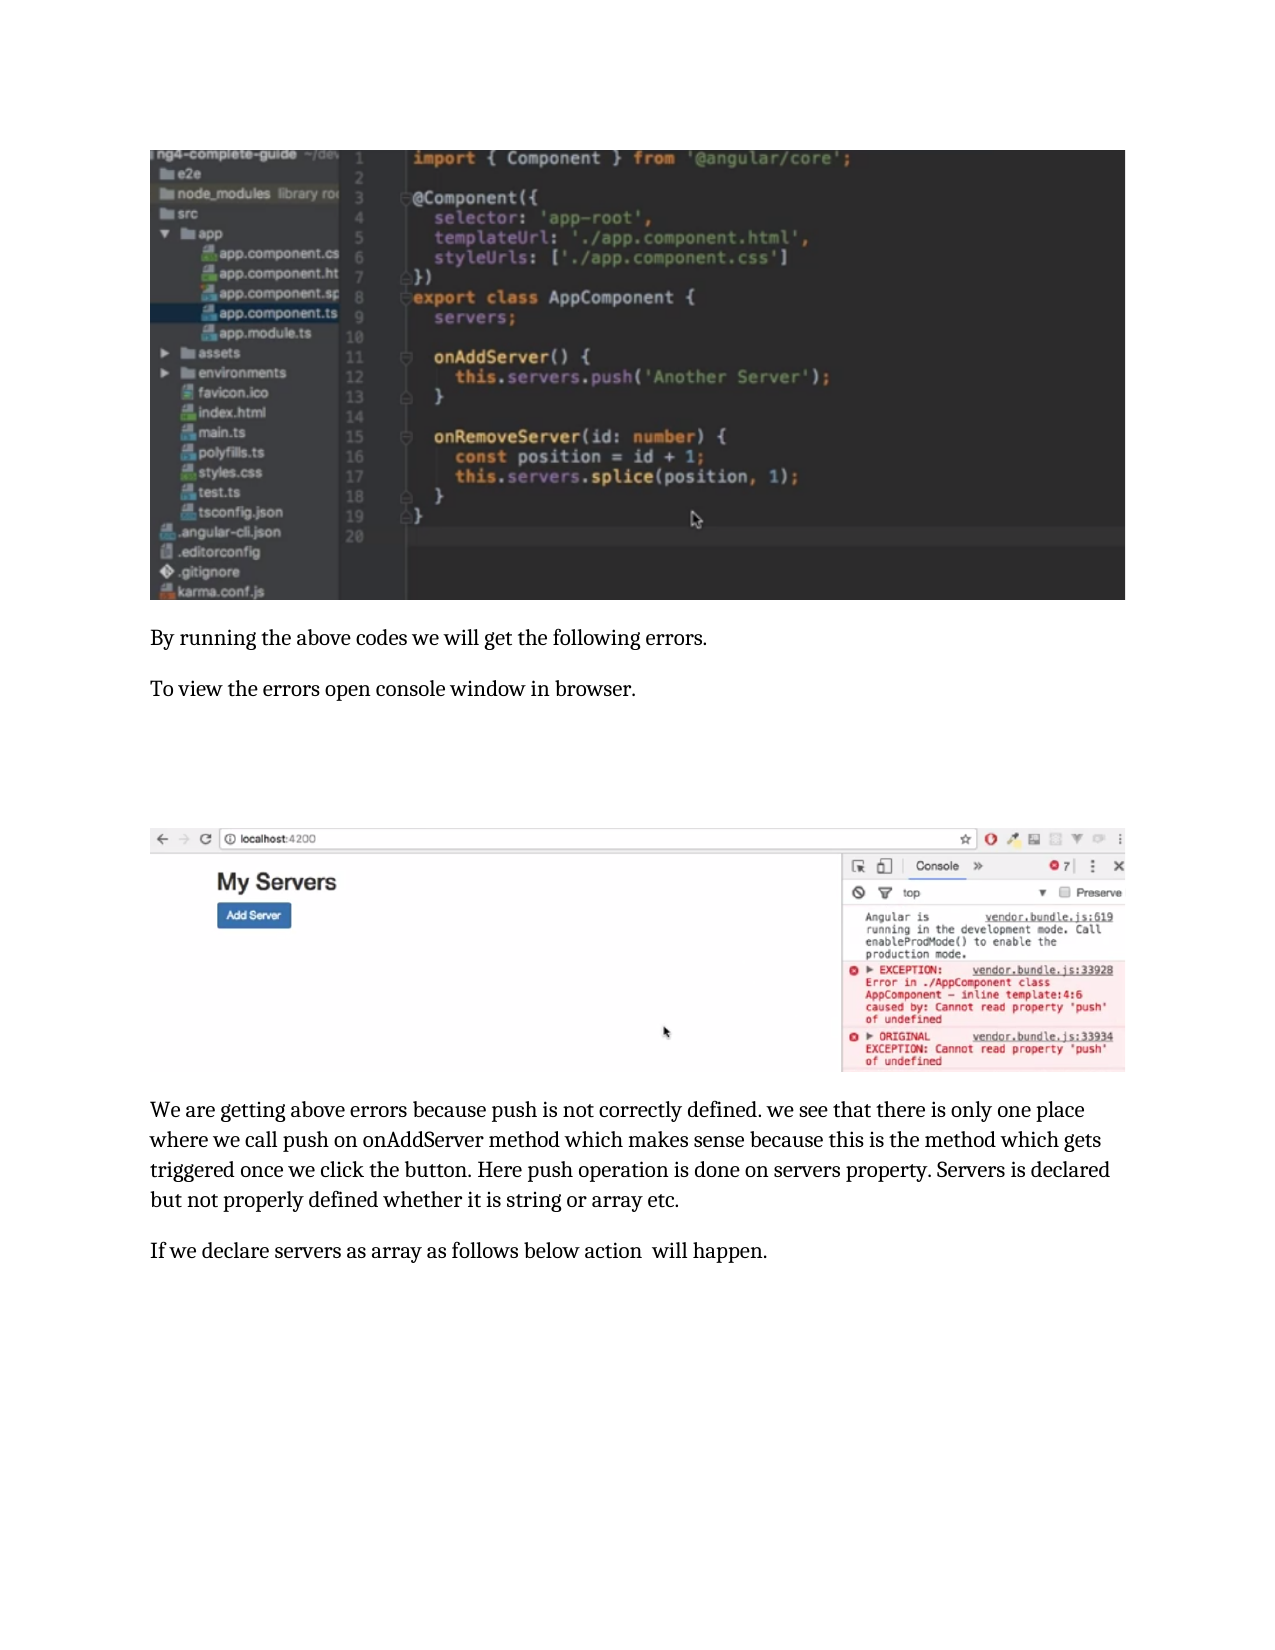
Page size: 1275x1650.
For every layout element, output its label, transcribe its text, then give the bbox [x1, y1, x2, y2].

text By running the above codes we will get the following errors. [150, 624, 1125, 651]
picture [150, 150, 1125, 600]
picture [150, 828, 1125, 1072]
text We are getting above errors because push is not correctly defined. we see that there is only one place where we call push on onAddServer method which makes sense because this is the method which gets triggered once we click the button. Here push operation is done on servers property. Servers is declared but not properly defined whether it is string or array etc. [150, 1097, 1125, 1214]
text If we declare servers as array as follows below action will happen. [150, 1238, 1125, 1265]
text To view the errors open console window in browser. [150, 676, 1125, 702]
